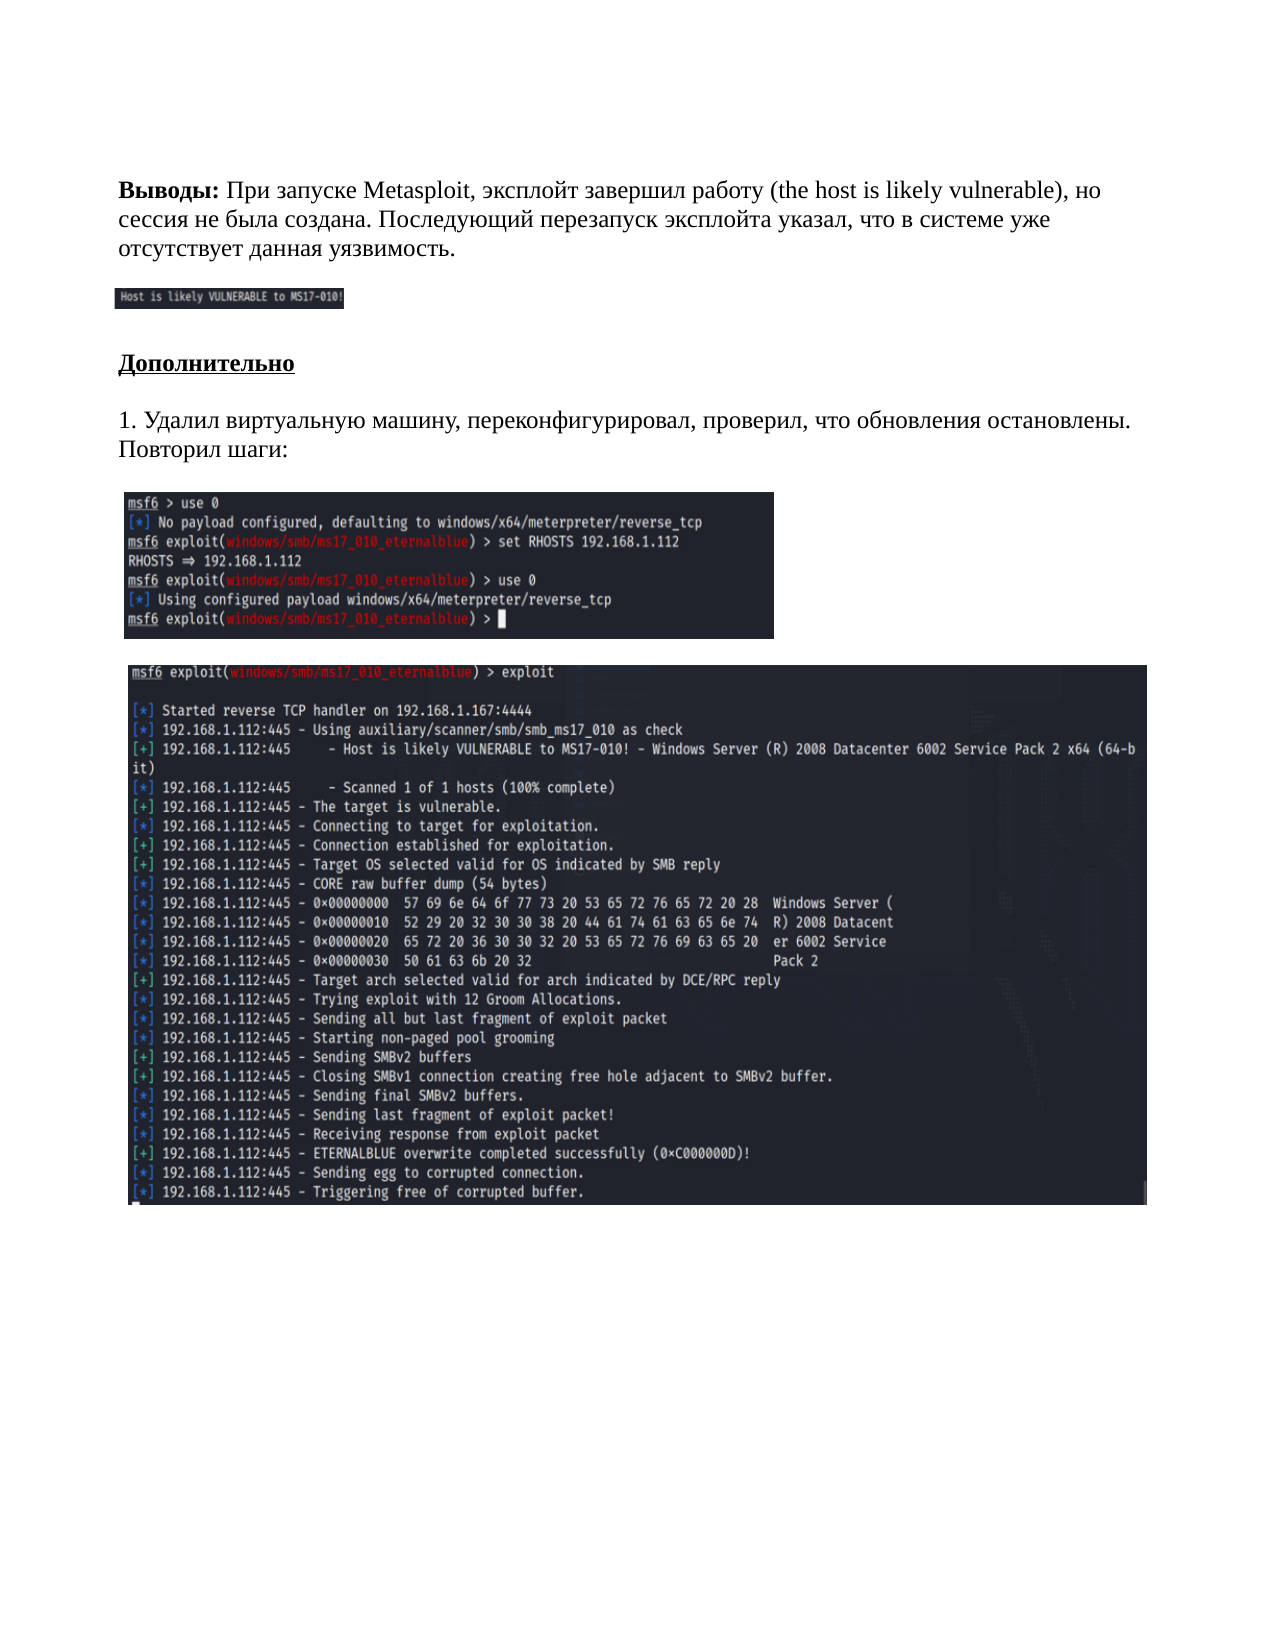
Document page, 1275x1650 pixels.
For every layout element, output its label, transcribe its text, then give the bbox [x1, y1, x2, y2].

picture [124, 491, 774, 639]
picture [114, 288, 345, 309]
picture [128, 664, 1147, 1205]
text Дополнительно [118, 348, 1157, 377]
text 1. Удалил виртуальную машину, переконфигурировал, проверил, что обновления остановлены. Повторил шаги: [118, 406, 1157, 463]
text Выводы: При запуске Metasploit, эксплойт завершил работу (the host is likely vulnerable), но сессия не была создана. Последующий перезапуск эксплойта указал, что в системе уже отсутствует данная уязвимость. [118, 176, 1157, 262]
